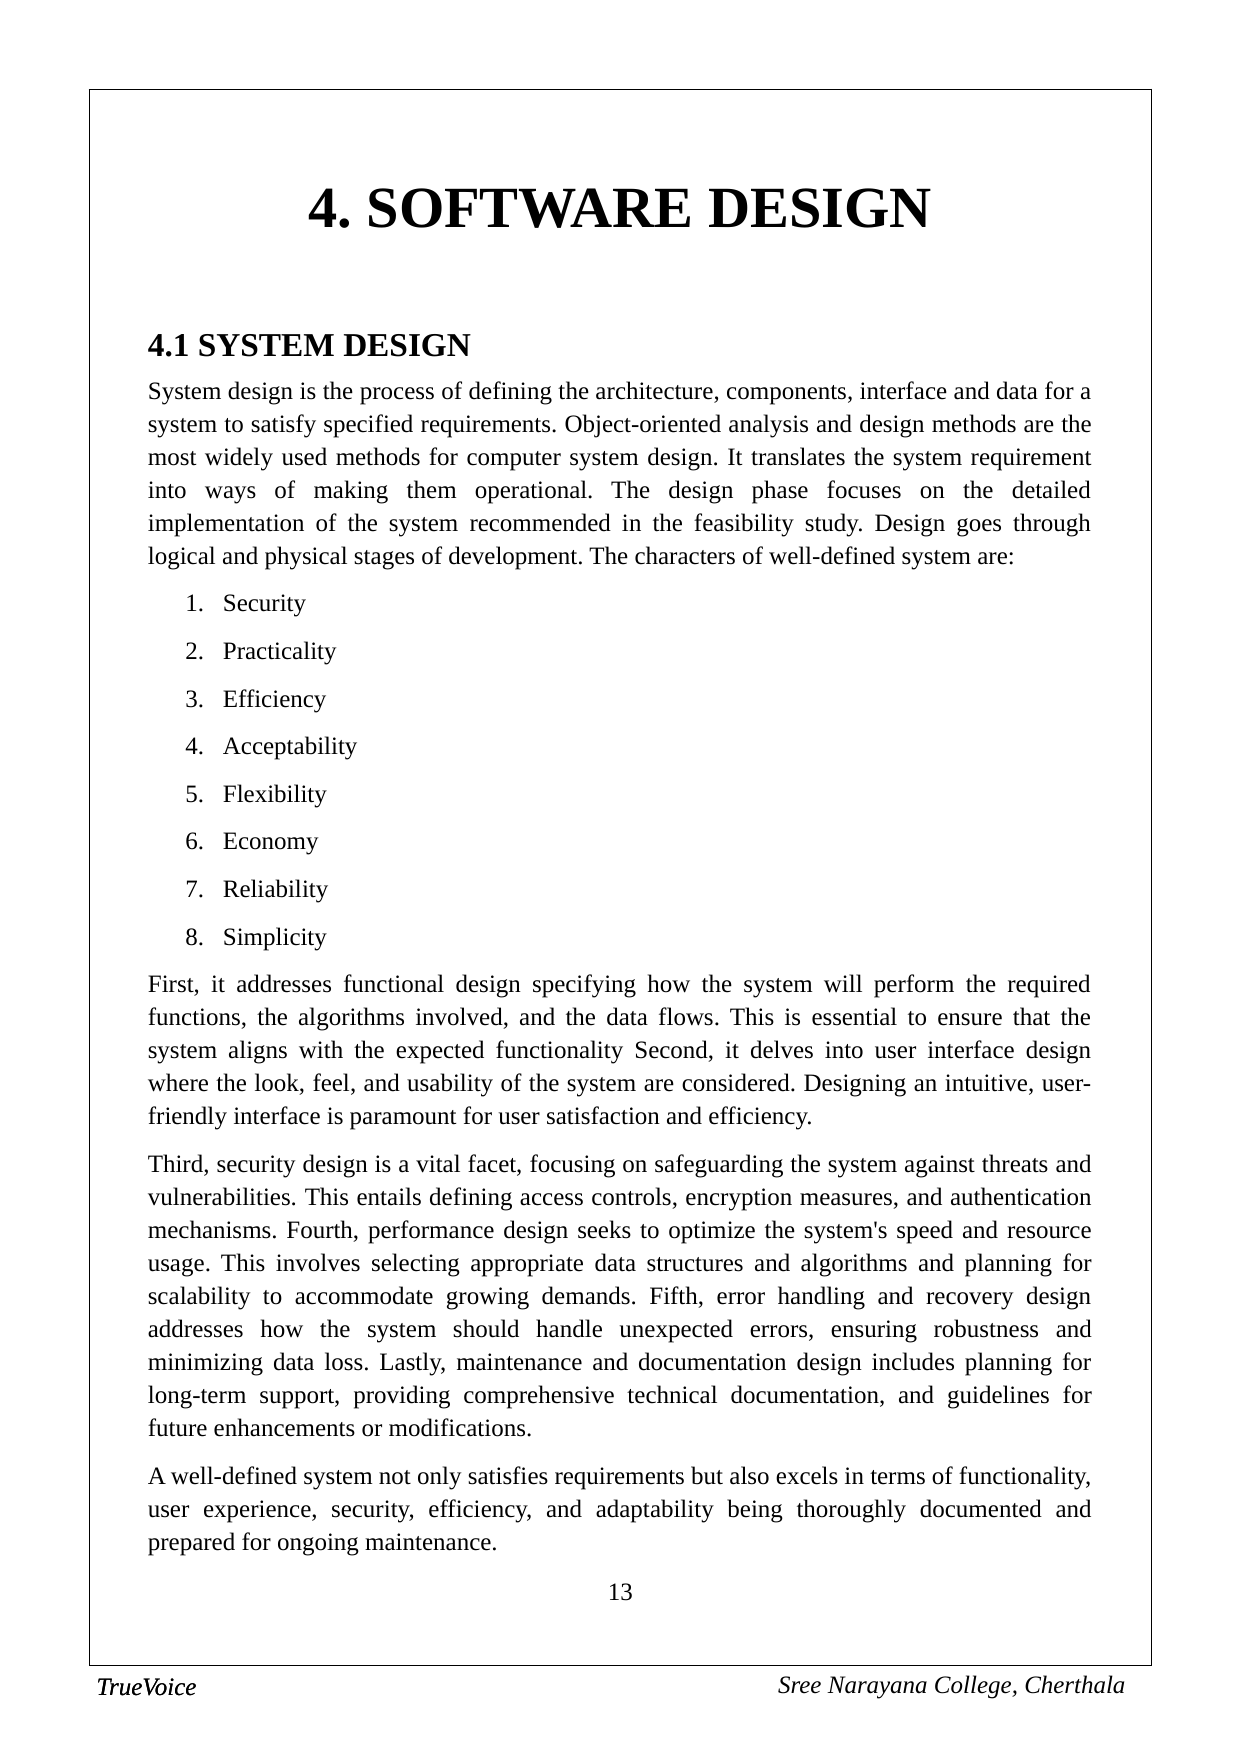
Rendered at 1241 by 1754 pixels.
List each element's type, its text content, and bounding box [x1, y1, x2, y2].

subtitle 4.1 SYSTEM DESIGN [148, 325, 1092, 363]
title 4. SOFTWARE DESIGN [148, 173, 1092, 240]
text A well-defined system not only satisfies requirements but also excels in terms of functionality, user experience, security, efficiency, and adaptability being thoroughly documented and prepared for ongoing maintenance. [148, 1461, 1092, 1556]
text First, it addresses functional design specifying how the system will perform the required functions, the algorithms involved, and the data flows. This is essential to ensure that the system aligns with the expected functionality Second, it delves into user interface design where the look, feel, and usability of the system are considered. Designing an intuitive, user-friendly interface is paramount for user satisfaction and efficiency. [148, 969, 1092, 1130]
text Third, security design is a vital facet, focusing on safeguarding the system against threats and vulnerabilities. This entails defining access controls, encryption measures, and authentication mechanisms. Fourth, performance design seeks to optimize the system's speed and resource usage. This involves selecting appropriate data structures and algorithms and planning for scalability to accommodate growing demands. Fifth, error handling and recovery design addresses how the system should handle unexpected errors, ensuring robustness and minimizing data loss. Lastly, maintenance and documentation design includes planning for long-term support, providing comprehensive technical documentation, and guidelines for future enhancements or modifications. [148, 1149, 1092, 1442]
text System design is the process of defining the architecture, components, interface and data for a system to satisfy specified requirements. Object-oriented analysis and design methods are the most widely used methods for computer system design. It translates the system requirement into ways of making them operational. The design phase focuses on the detailed implementation of the system recommended in the feasibility study. Design goes through logical and physical stages of development. The characters of well-defined system are: [148, 376, 1092, 569]
list Reliability [185, 874, 1092, 903]
list Efficiency [185, 684, 1092, 712]
list Acceptability [185, 731, 1092, 760]
list Economy [185, 826, 1092, 855]
list Practicality [185, 636, 1092, 665]
list Flexibility [185, 779, 1092, 808]
list Security [185, 588, 1092, 617]
list Simplicity [185, 922, 1092, 950]
